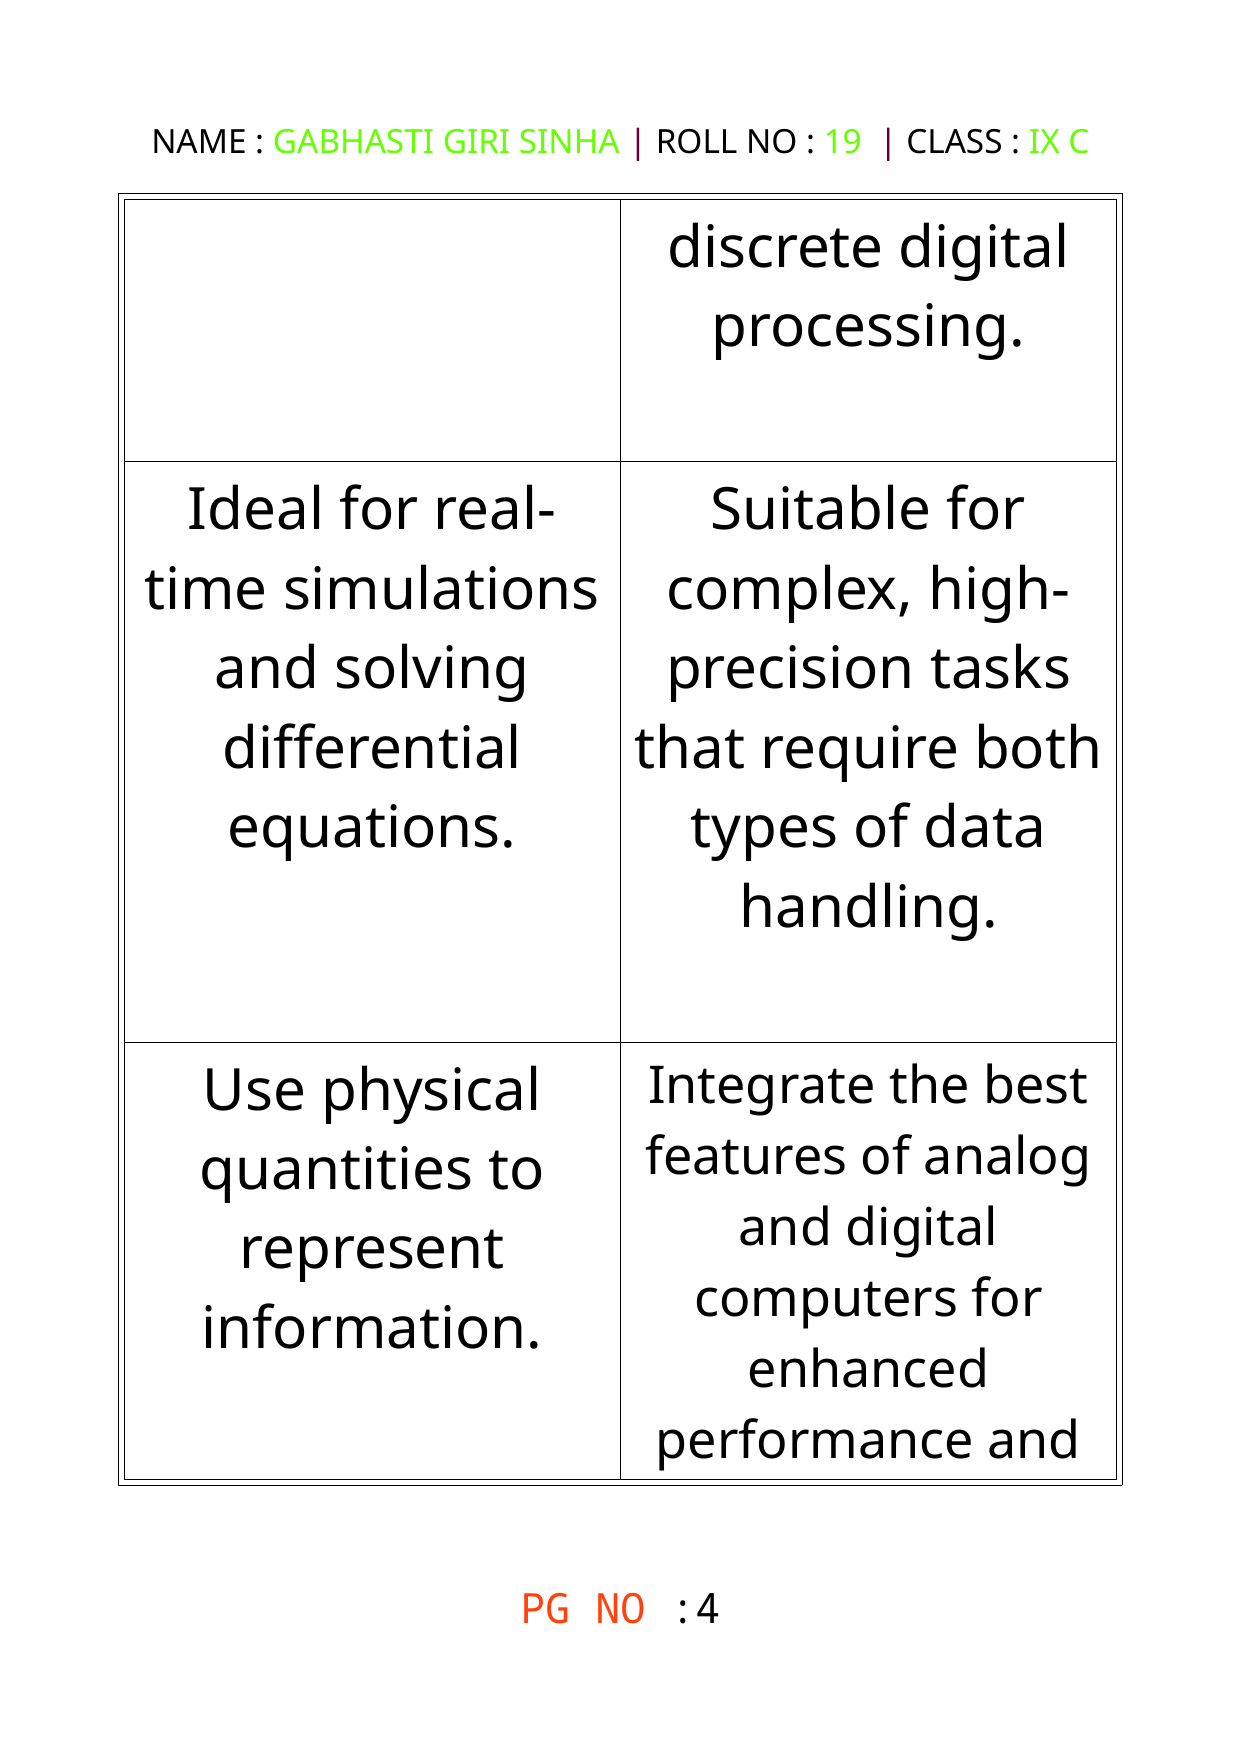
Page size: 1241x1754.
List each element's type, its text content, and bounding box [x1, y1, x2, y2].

table_cell Suitable for complex, high-precision tasks that require both types of data handling. [621, 462, 1116, 1042]
table_header discrete digital processing. [621, 200, 1116, 461]
table_cell Use physical quantities to represent information. [125, 1043, 620, 1479]
table_cell Integrate the best features of analog and digital computers for enhanced performance and [621, 1043, 1116, 1479]
table_header [119, 194, 1122, 1485]
table_header [125, 200, 620, 461]
table_cell Ideal for real-time simulations and solving differential equations. [125, 462, 620, 1042]
